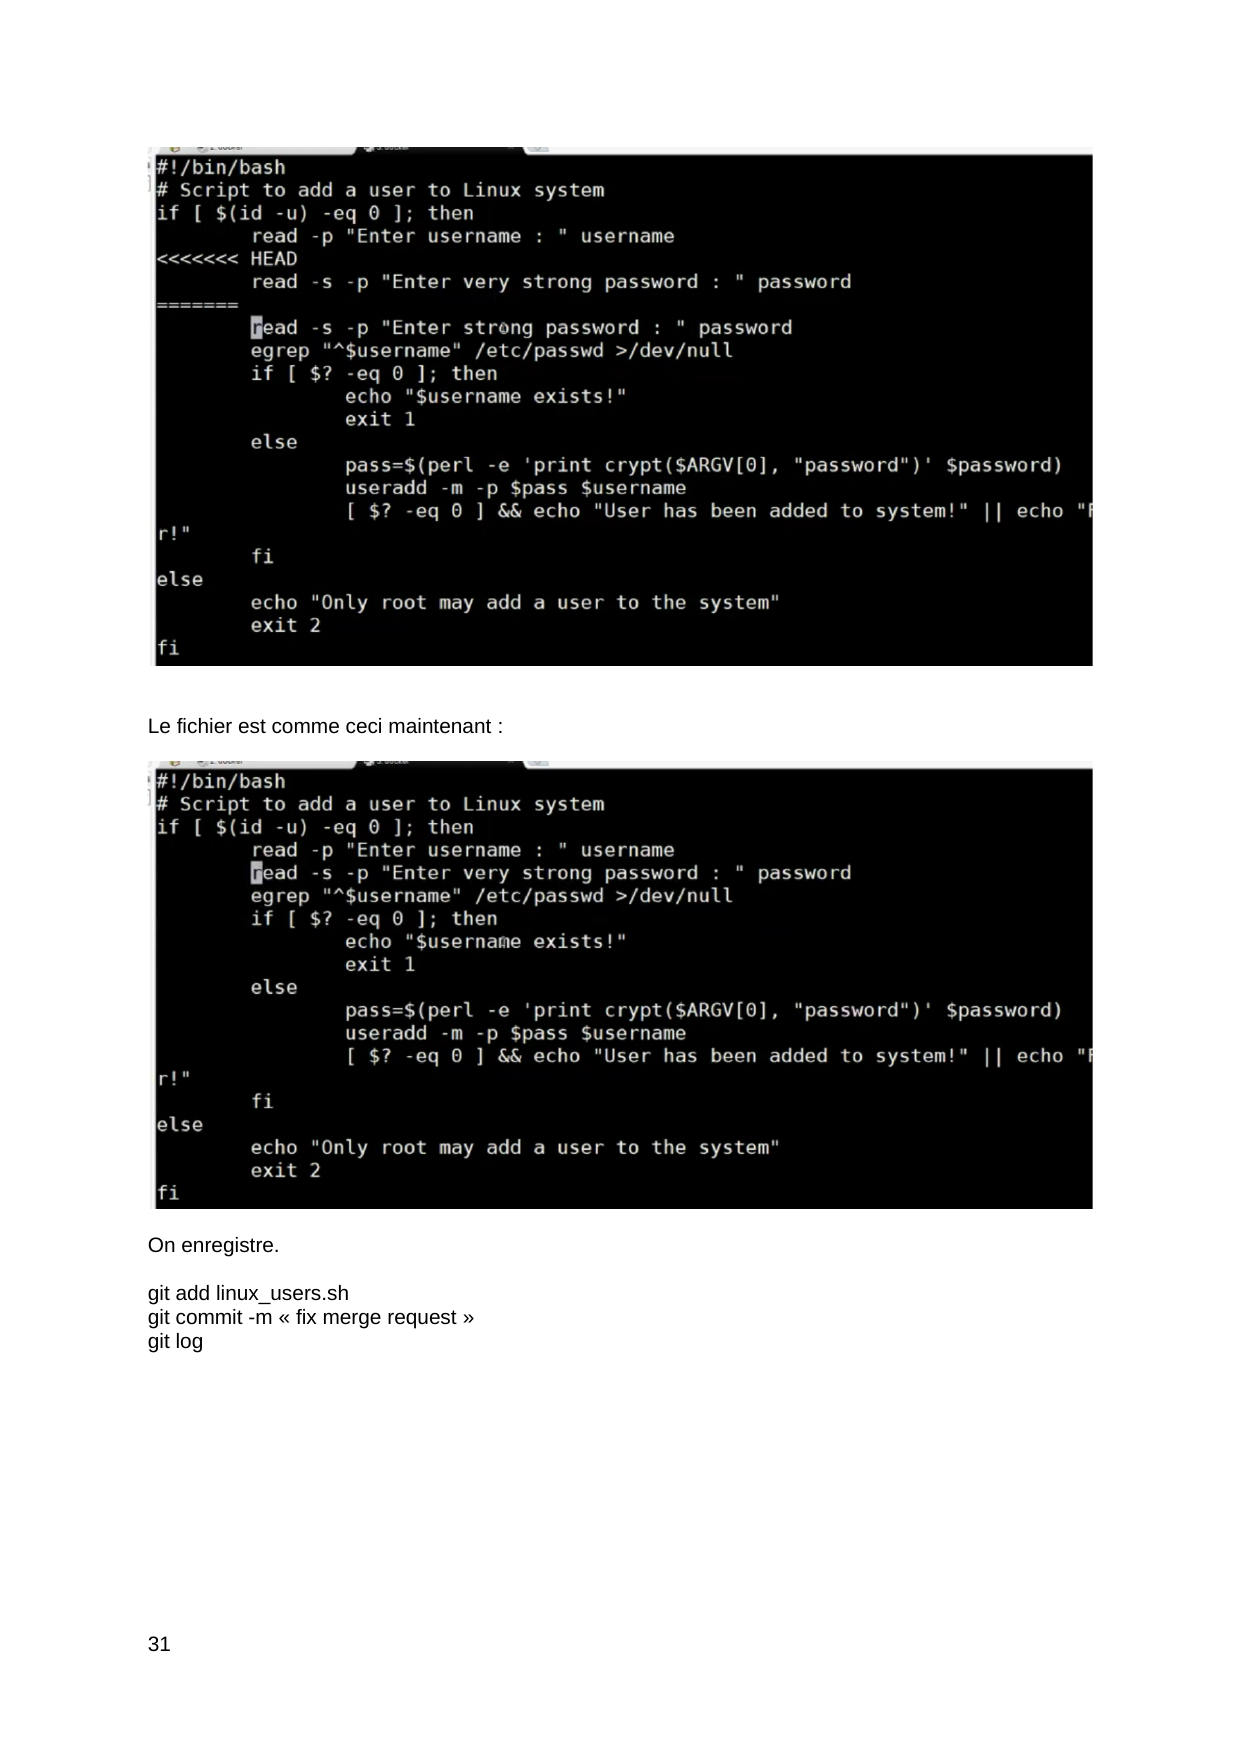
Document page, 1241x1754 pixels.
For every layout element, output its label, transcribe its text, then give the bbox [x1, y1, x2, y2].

text git log [148, 1329, 1093, 1353]
picture [147, 147, 1093, 666]
text Le fichier est comme ceci maintenant : [148, 714, 1093, 738]
picture [147, 761, 1093, 1209]
text git add linux_users.sh [148, 1281, 1093, 1305]
text git commit -m « fix merge request » [148, 1305, 1093, 1329]
text On enregistre. [148, 1233, 1093, 1257]
